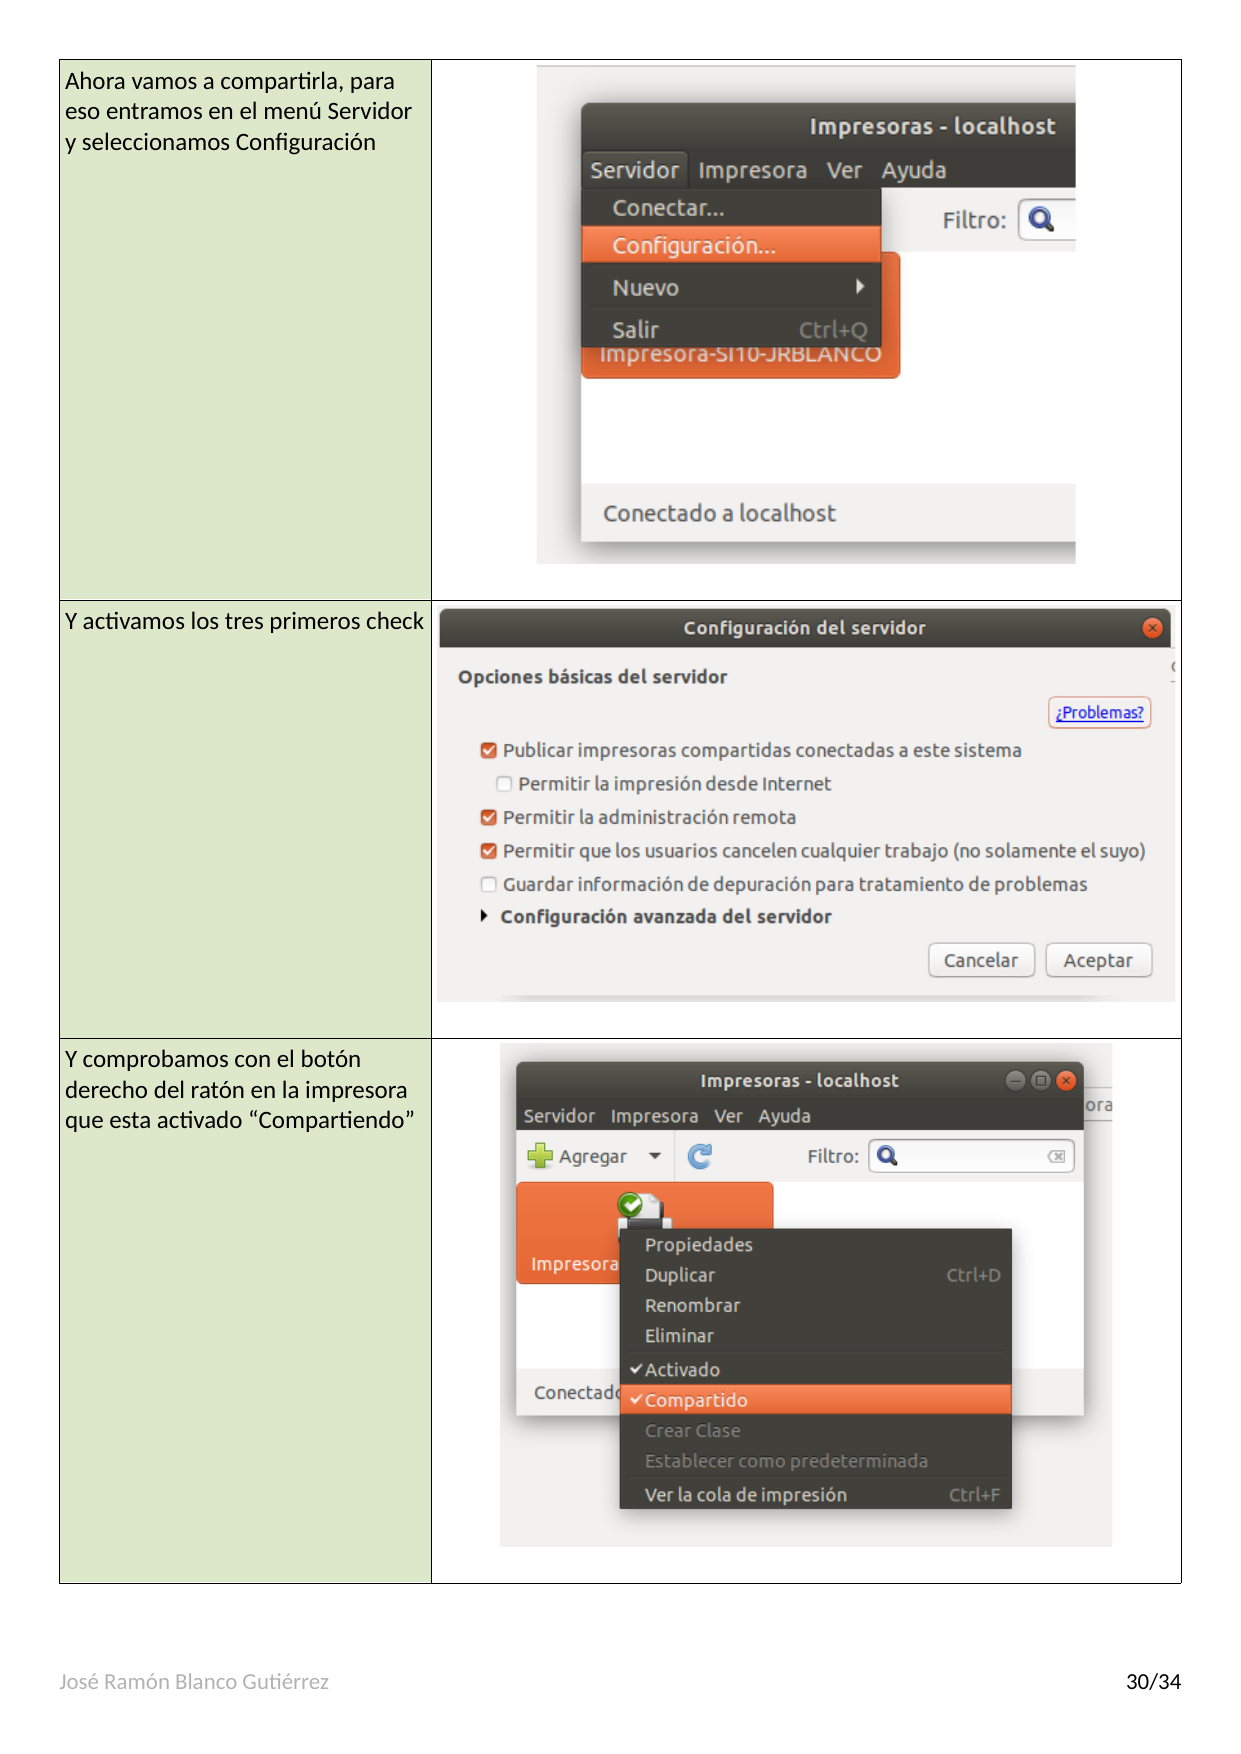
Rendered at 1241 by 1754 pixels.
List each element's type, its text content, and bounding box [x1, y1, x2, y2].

picture [536, 65, 1076, 564]
table_cell [432, 1039, 1181, 1582]
table_cell Y comprobamos con el botón derecho del ratón en la impresora que esta activado “Compartiendo” [60, 1039, 431, 1582]
table_cell [432, 601, 1181, 1038]
table_cell Y activamos los tres primeros check [60, 601, 431, 1038]
table_cell [432, 60, 1181, 599]
picture [500, 1043, 1113, 1547]
table_cell Ahora vamos a compartirla, para eso entramos en el menú Servidor y seleccionamos Configuración [60, 60, 431, 599]
picture [437, 605, 1176, 1002]
